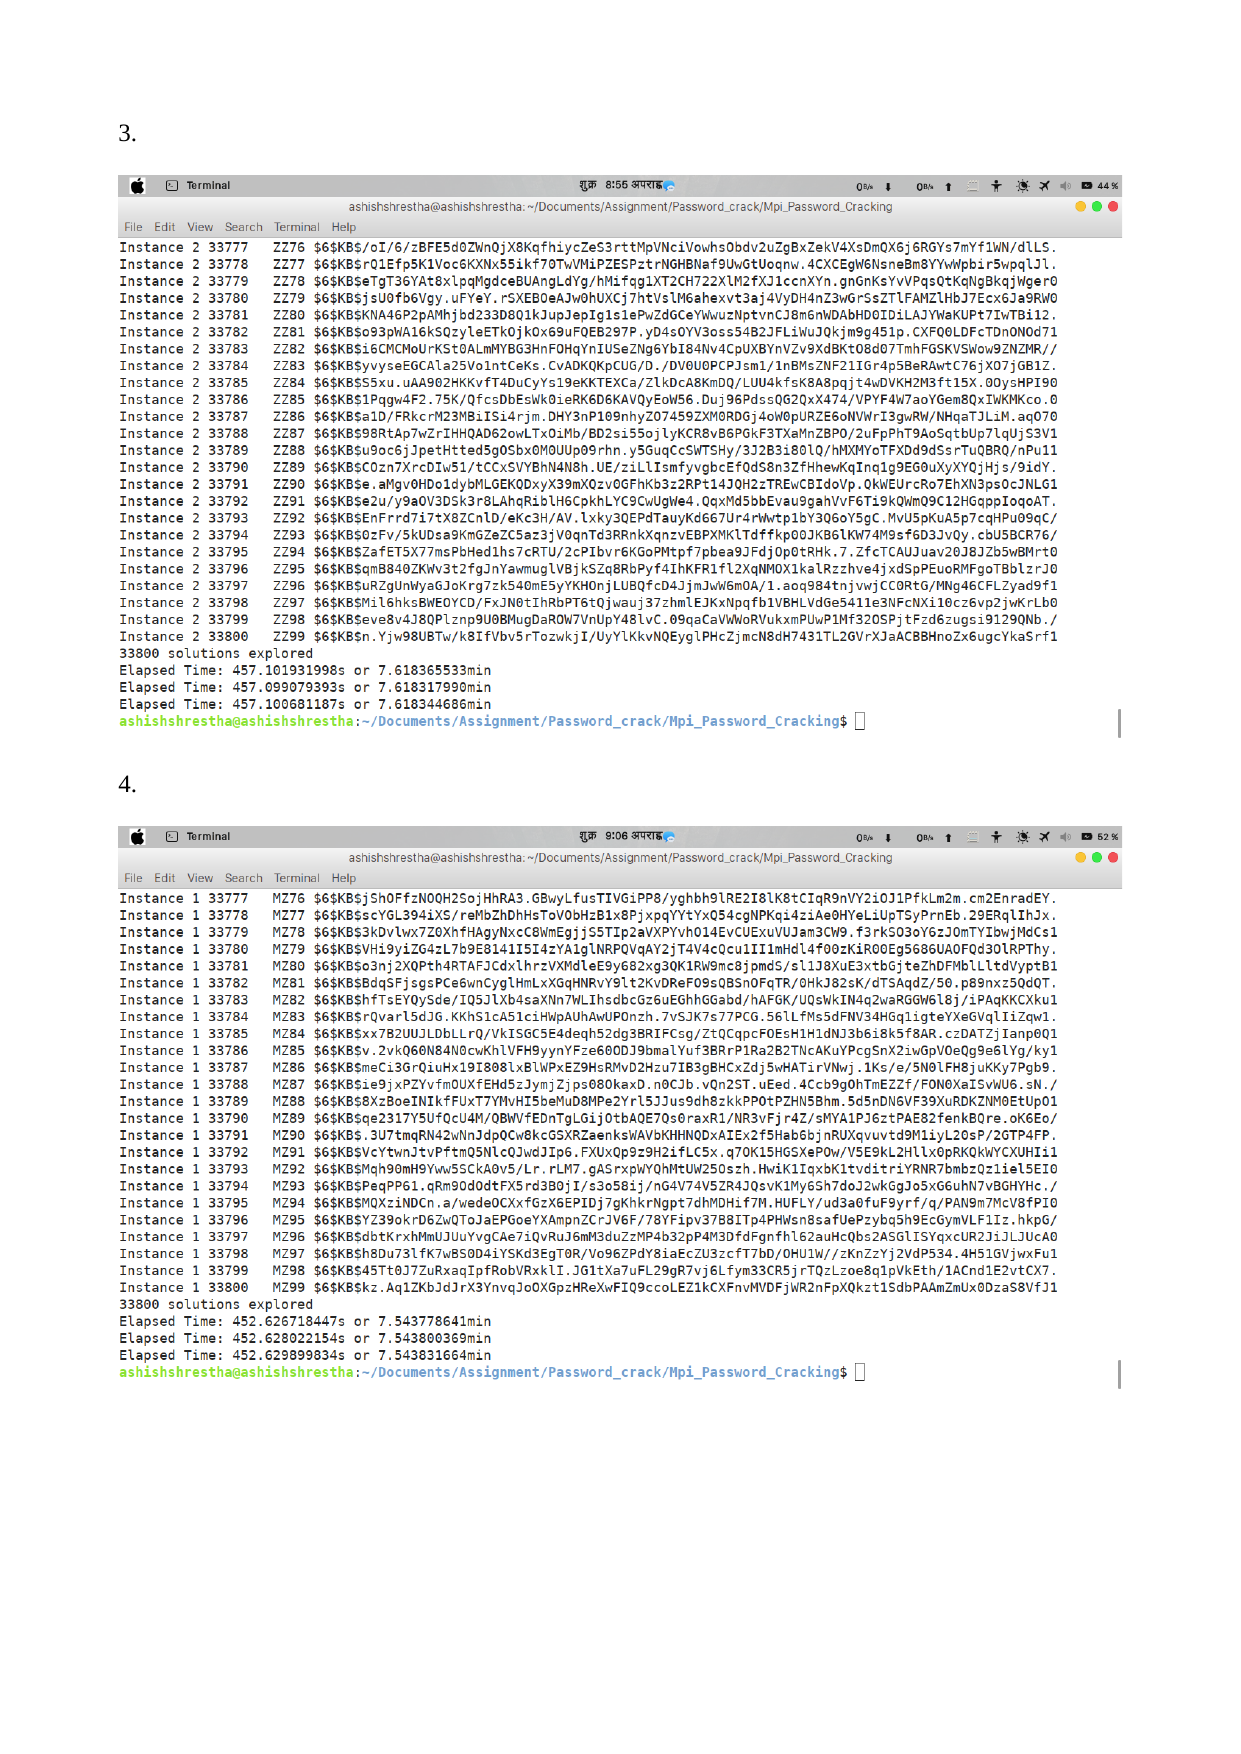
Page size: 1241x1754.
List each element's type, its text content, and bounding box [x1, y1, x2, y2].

text 4. [118, 769, 1122, 797]
picture [118, 826, 1123, 1391]
text 3. [118, 118, 1122, 147]
picture [118, 175, 1123, 740]
